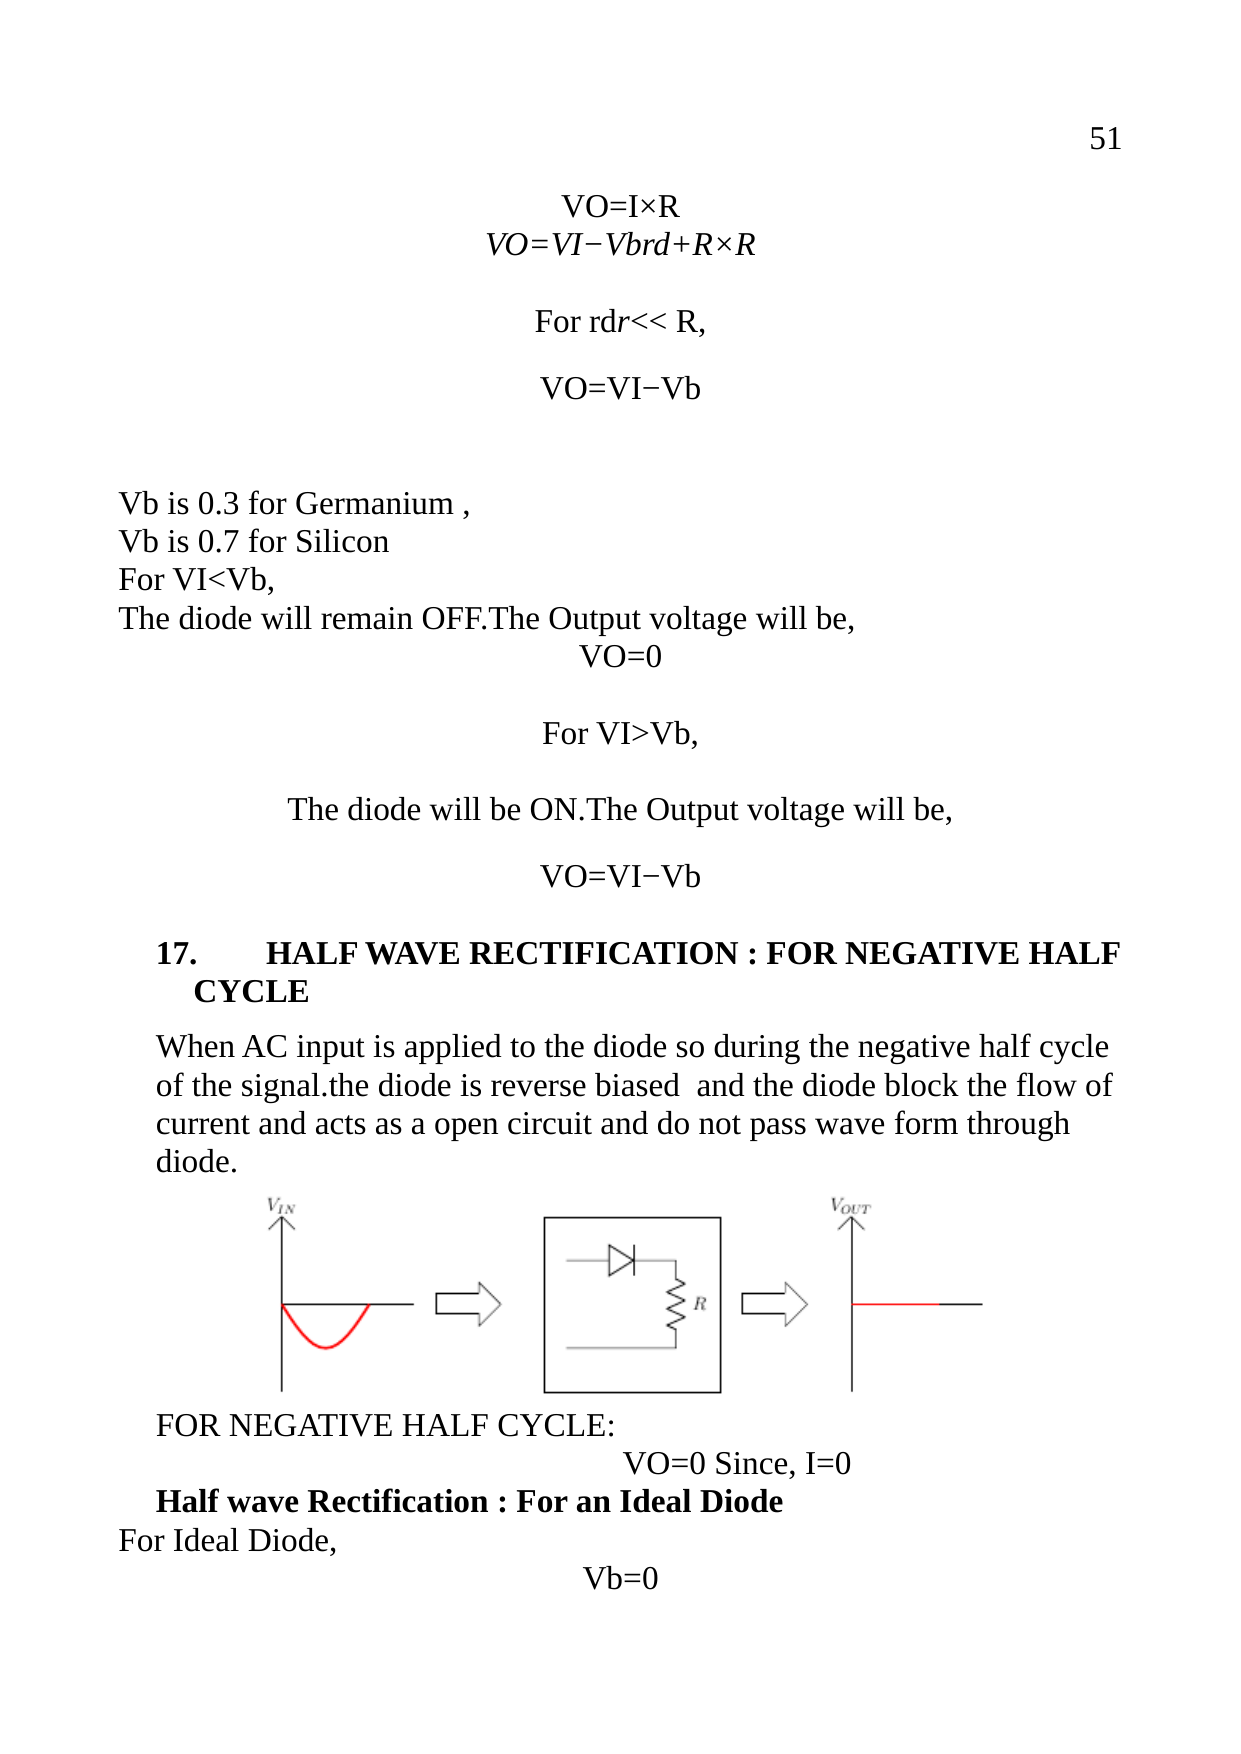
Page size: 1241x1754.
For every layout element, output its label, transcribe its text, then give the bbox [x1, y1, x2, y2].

text For rdr<< R, [118, 263, 1122, 368]
text Half wave Rectification : For an Ideal Diode [156, 1482, 1122, 1520]
text Vb=0 [118, 1558, 1122, 1597]
text For VI>Vb, The diode will be ON.The Output voltage will be, [118, 675, 1122, 857]
text FOR NEGATIVE HALF CYCLE: [156, 1405, 1122, 1443]
text VO=VI−Vb [118, 368, 1122, 406]
text VO=VI−Vbrd+R×R [118, 224, 1122, 263]
text For Ideal Diode, [118, 1520, 1122, 1558]
text VO=0 [118, 636, 1122, 675]
text When AC input is applied to the diode so during the negative half cycle of the signal.the diode is reverse biased and the diode block the flow of current and acts as a open circuit and do not pass wave form through diode. [156, 1027, 1122, 1180]
list HALF WAVE RECTIFICATION : FOR NEGATIVE HALF CYCLE [156, 933, 1122, 1010]
text VO=VI−Vb [118, 857, 1122, 895]
text VO=I×R [118, 186, 1122, 224]
text VO=0 Since, I=0 [156, 1443, 1122, 1482]
picture [255, 1180, 1006, 1406]
text Vb is 0.3 for Germanium , Vb is 0.7 for Silicon For VI<Vb, The diode will remain OFF.The Output voltage will be, [118, 445, 1122, 636]
